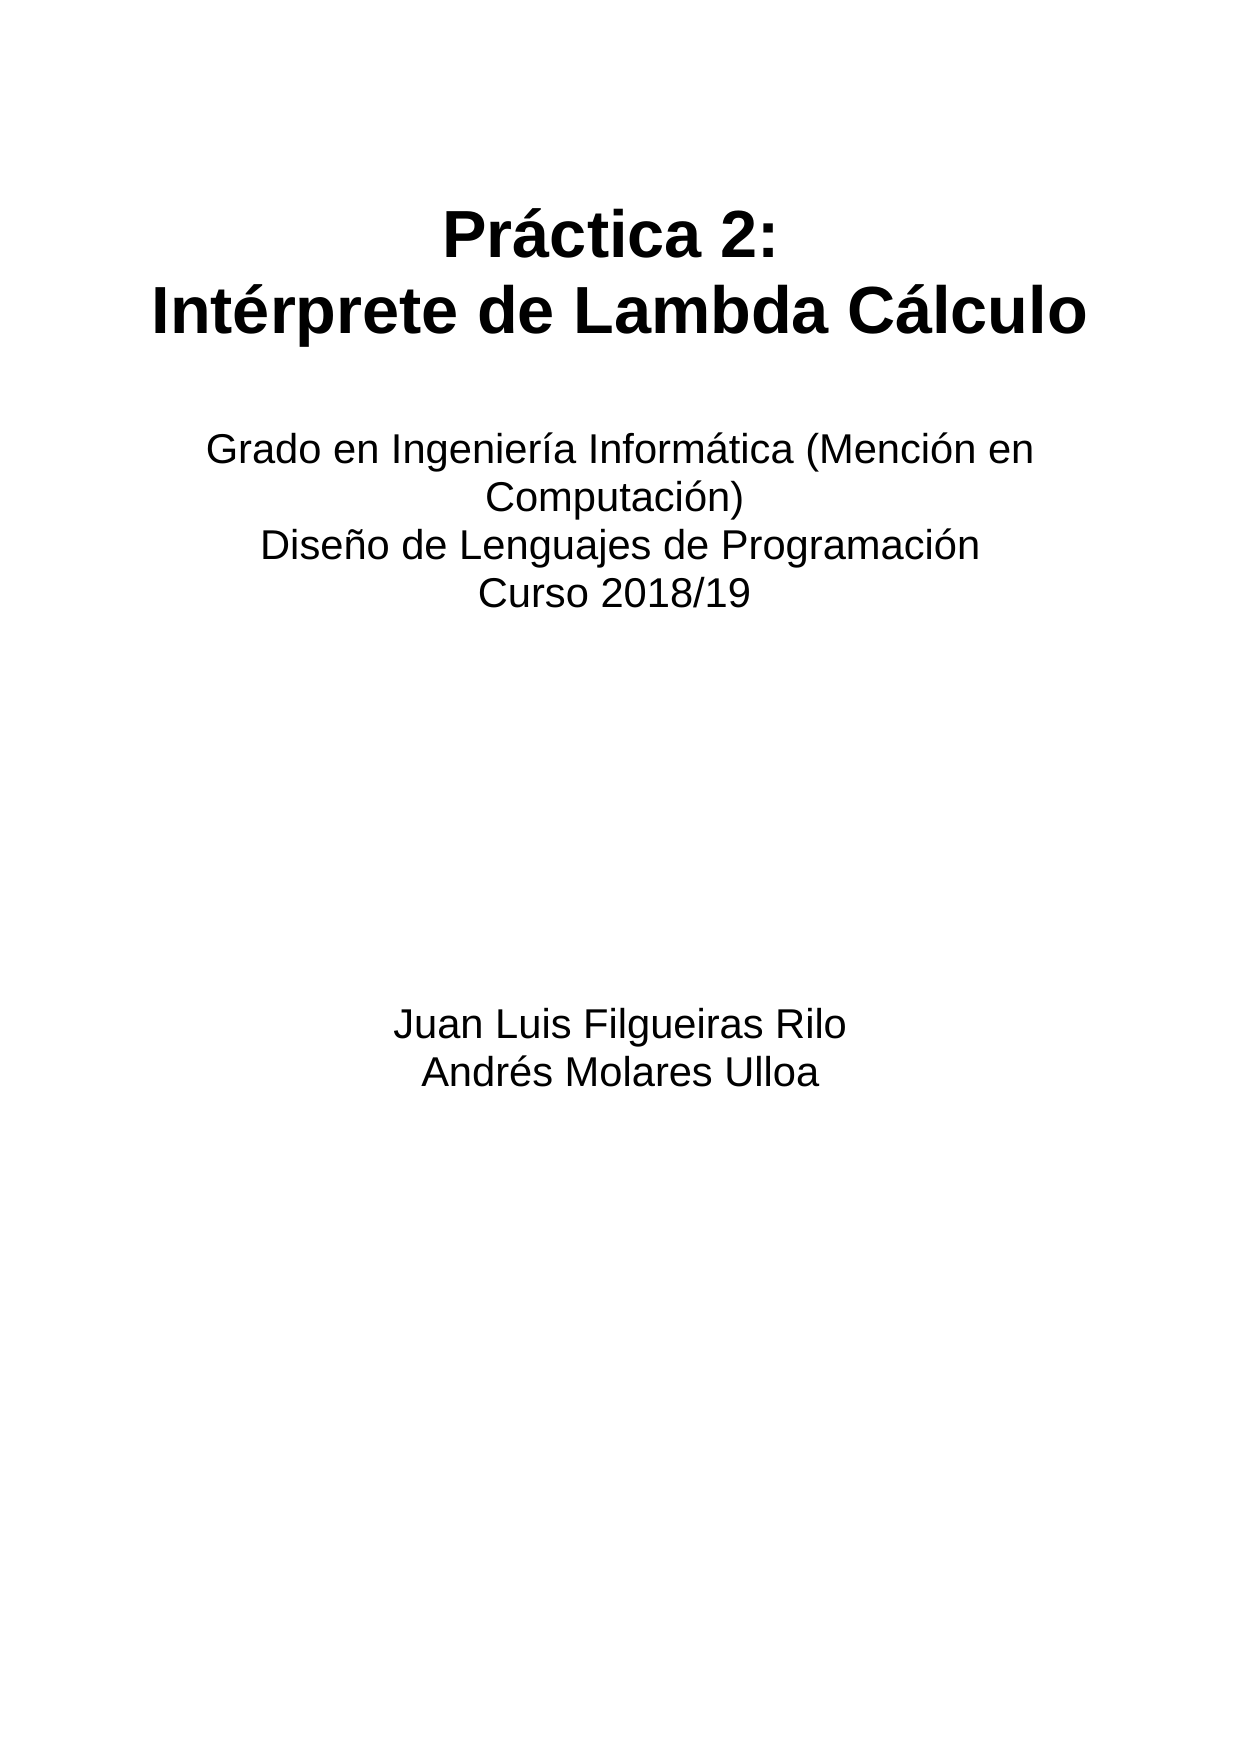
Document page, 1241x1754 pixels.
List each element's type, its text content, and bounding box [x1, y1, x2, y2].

text Juan Luis Filgueiras Rilo [118, 1000, 1122, 1048]
text Grado en Ingeniería Informática (Mención en Computación) [118, 425, 1122, 521]
text Curso 2018/19 [118, 568, 1122, 616]
text Práctica 2: [118, 195, 1122, 271]
text Andrés Molares Ulloa [118, 1048, 1122, 1096]
text Diseño de Lenguajes de Programación [118, 521, 1122, 568]
text Intérprete de Lambda Cálculo [118, 271, 1122, 348]
